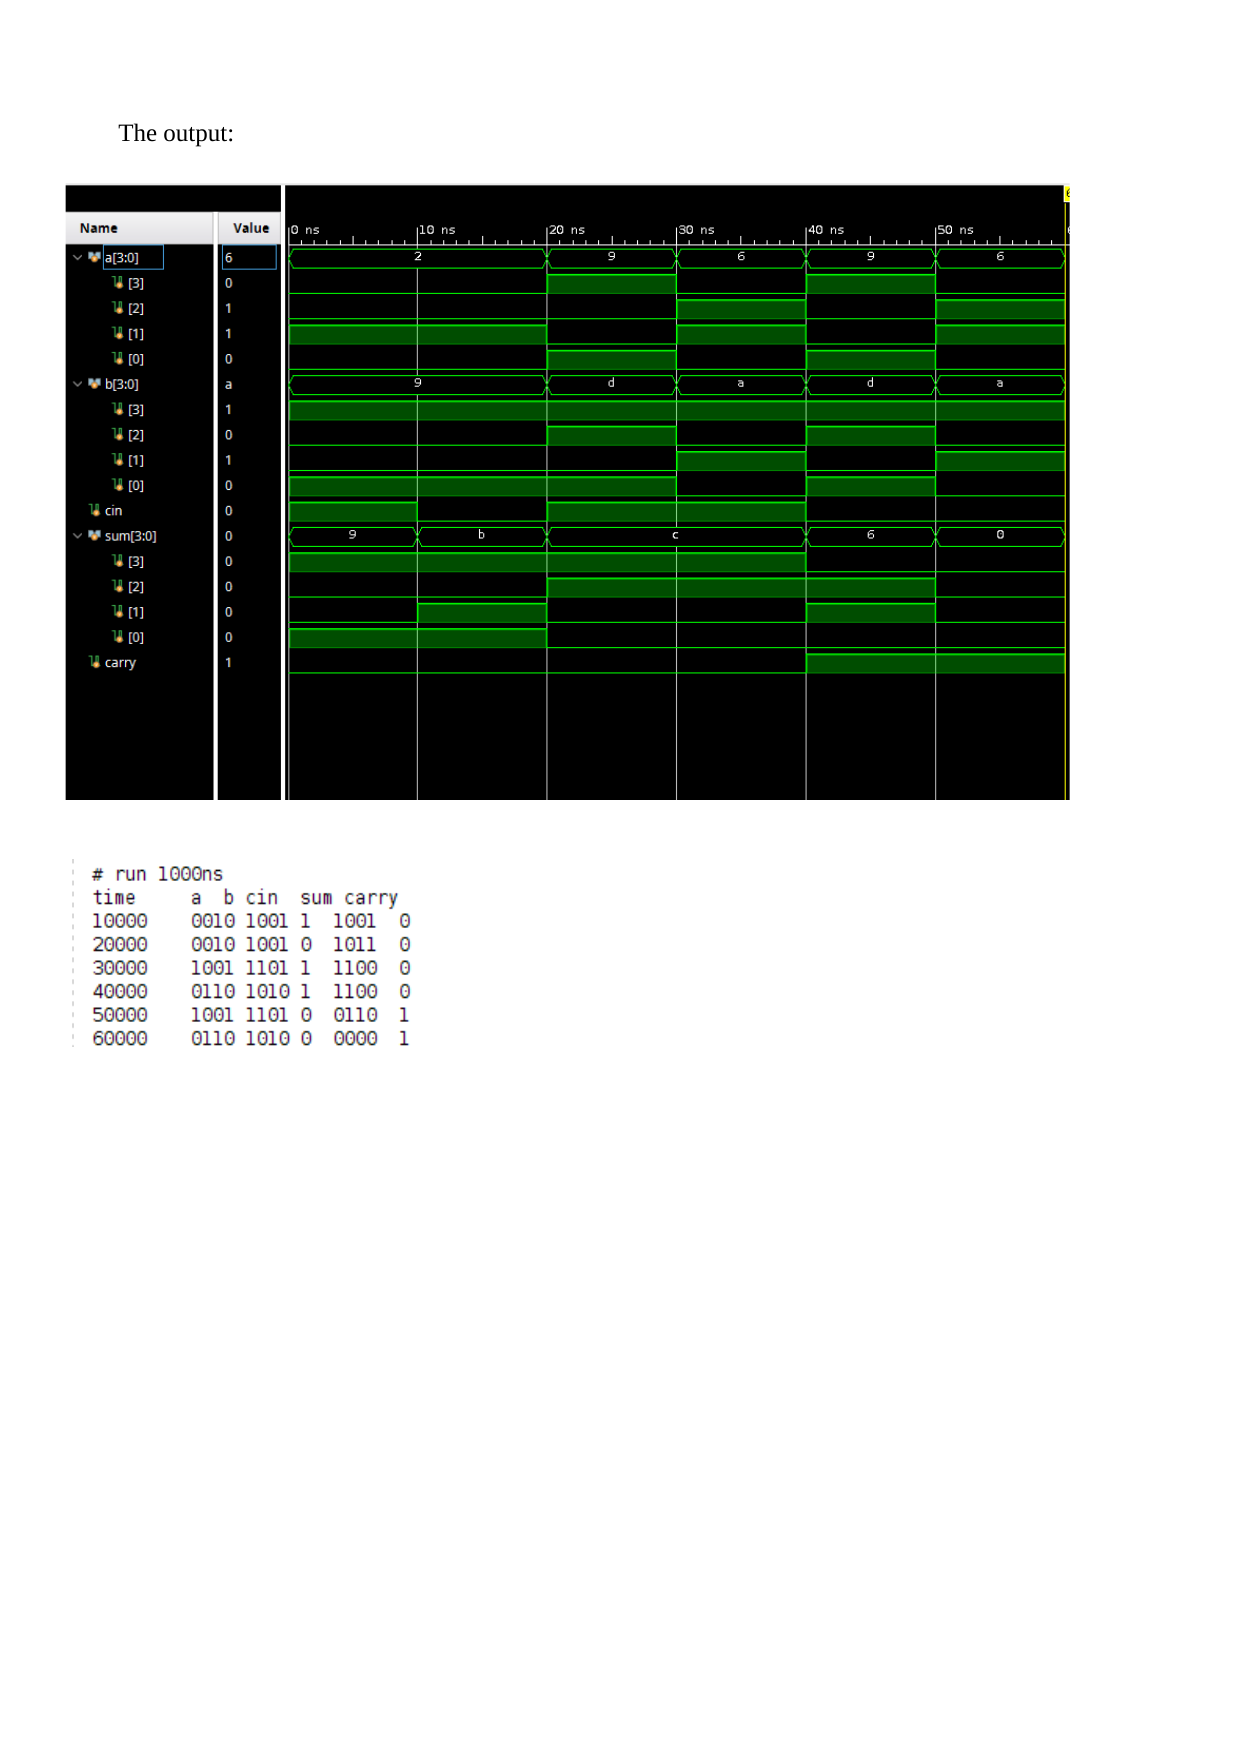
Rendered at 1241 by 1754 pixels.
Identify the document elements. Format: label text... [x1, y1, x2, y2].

text The output: [118, 118, 1122, 147]
picture [65, 178, 1070, 800]
picture [72, 859, 903, 1047]
